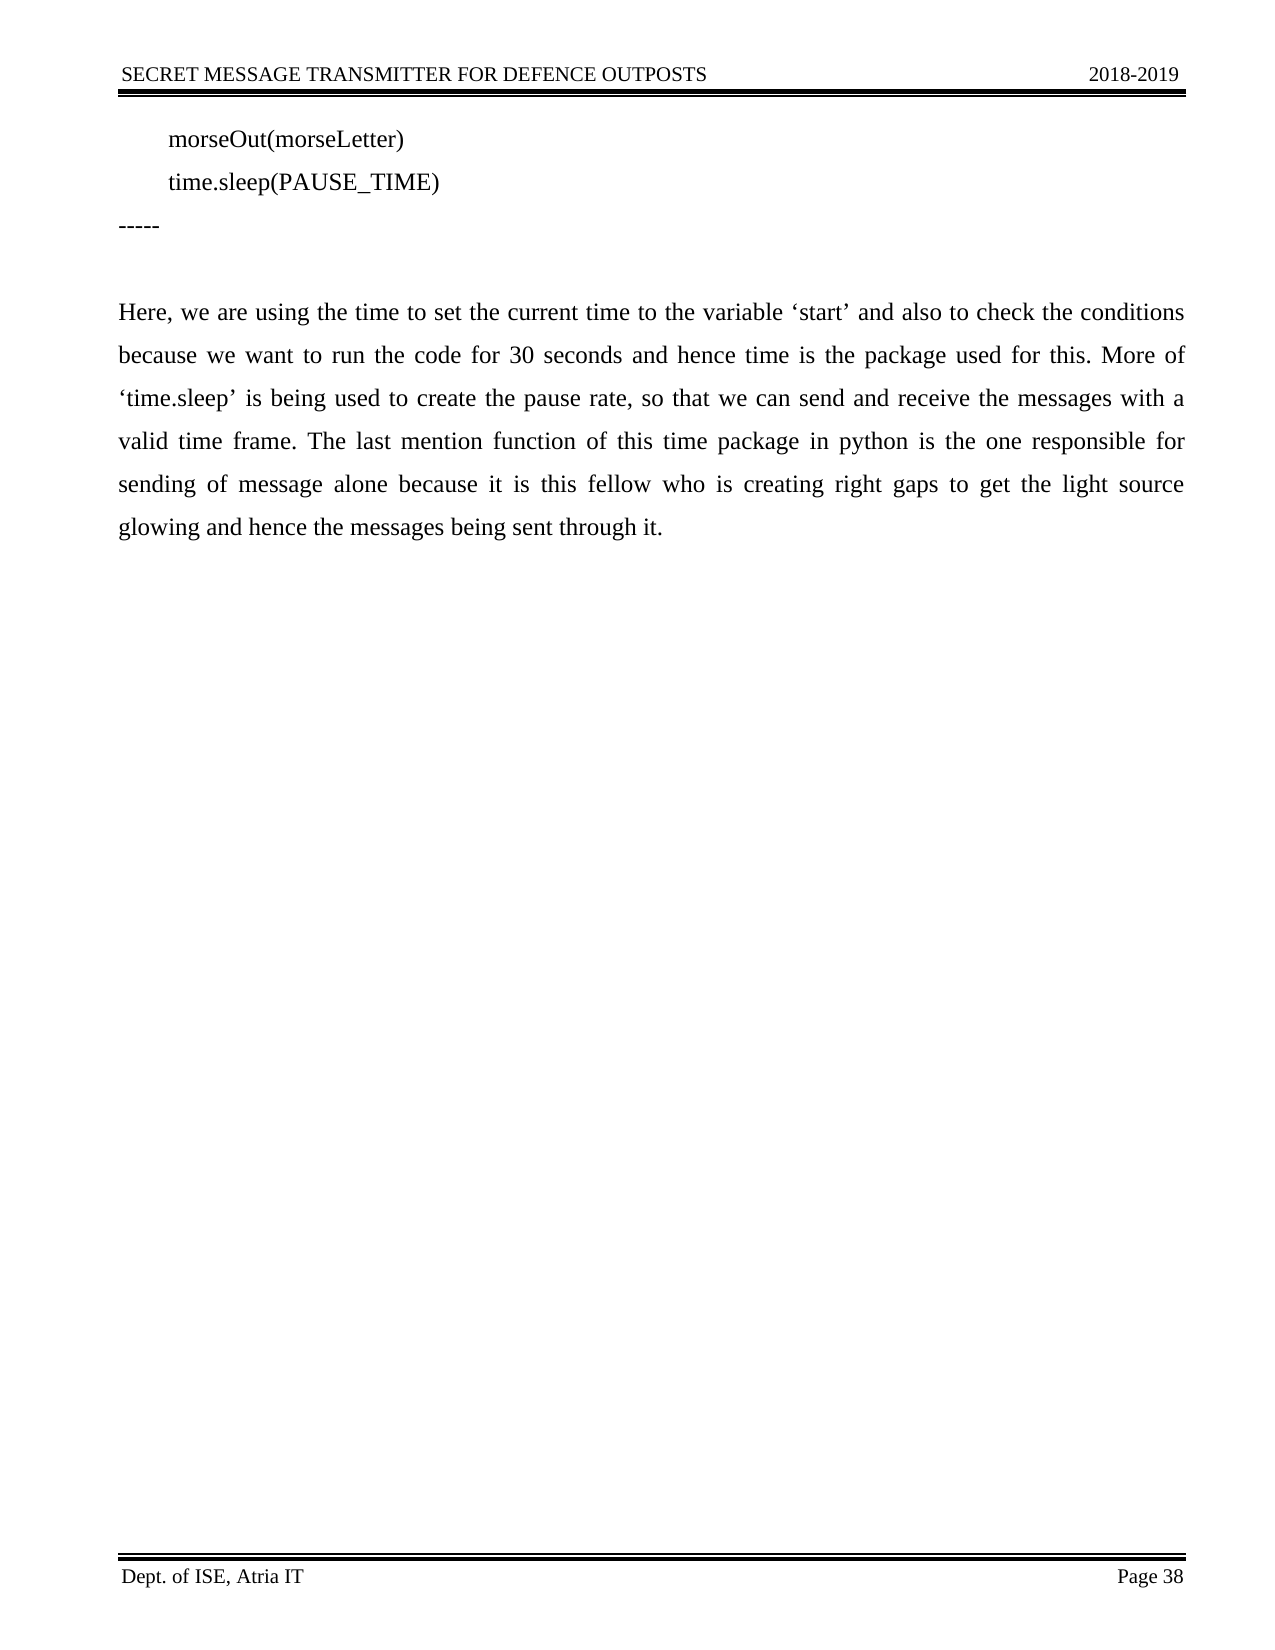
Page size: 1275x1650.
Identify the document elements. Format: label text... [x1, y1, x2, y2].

text morseOut(morseLetter) [118, 124, 1186, 153]
text ----- [118, 210, 1186, 239]
text time.sleep(PAUSE_TIME) [118, 167, 1186, 196]
text Here, we are using the time to set the current time to the variable ‘start’ and also to check the conditions because we want to run the code for 30 seconds and hence time is the package used for this. More of ‘time.sleep’ is being used to create the pause rate, so that we can send and receive the messages with a valid time frame. The last mention function of this time package in python is the one responsible for sending of message alone because it is this fellow who is creating right gaps to get the light source glowing and hence the messages being sent through it. [118, 297, 1186, 541]
